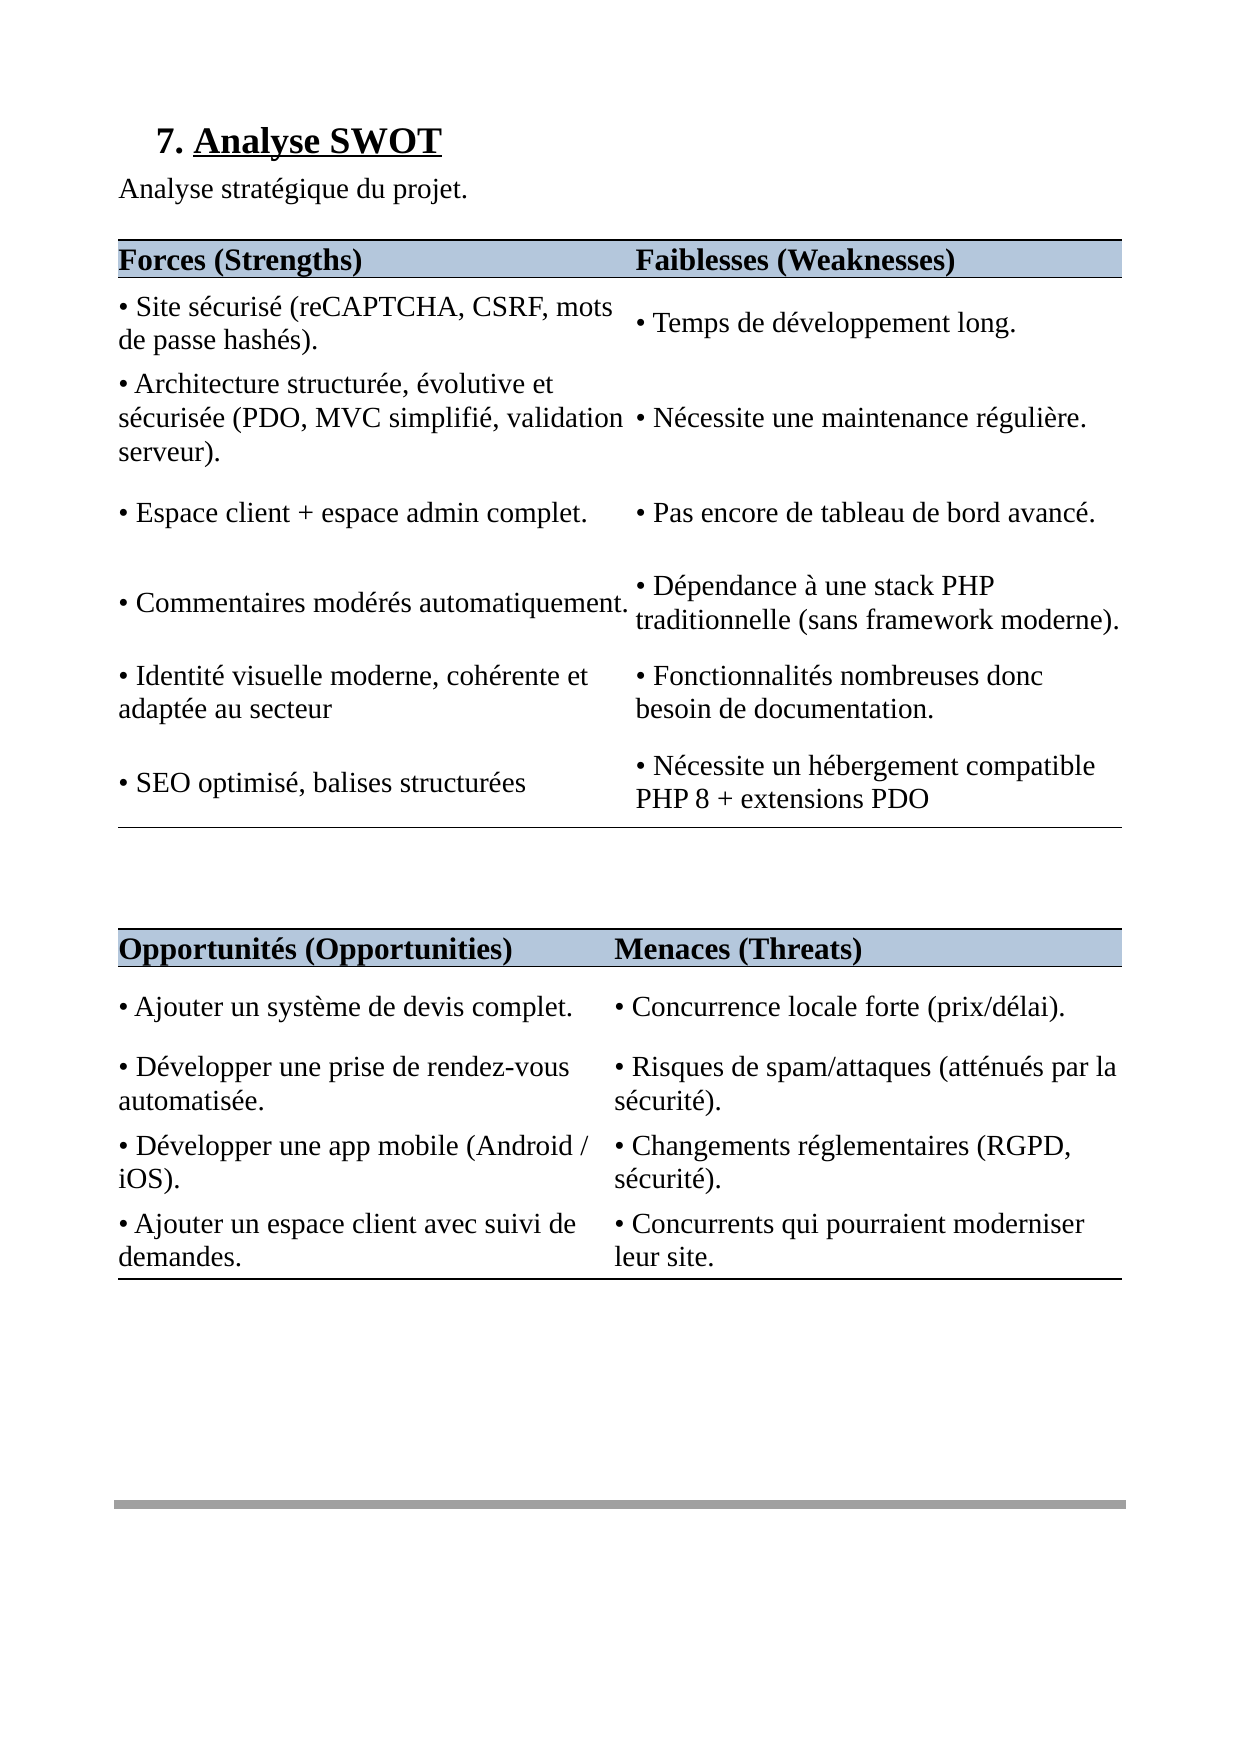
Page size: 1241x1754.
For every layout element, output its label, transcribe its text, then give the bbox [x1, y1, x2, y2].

table_cell • Espace client + espace admin complet. [118, 467, 635, 557]
table_cell • Ajouter un espace client avec suivi de demandes. [118, 1200, 614, 1278]
table_cell • Risques de spam/attaques (atténués par la sécurité). [614, 1044, 1122, 1122]
table_header Faiblesses (Weaknesses) [635, 241, 1122, 277]
table_cell • Développer une app mobile (Android / iOS). [118, 1122, 614, 1200]
table_cell • SEO optimisé, balises structurées [118, 737, 635, 826]
table_cell • Dépendance à une stack PHP traditionnelle (sans framework moderne). [635, 557, 1122, 647]
table_cell • Changements réglementaires (RGPD, sécurité). [614, 1122, 1122, 1200]
table_cell • Développer une prise de rendez-vous automatisée. [118, 1044, 614, 1122]
table_cell • Nécessite un hébergement compatible PHP 8 + extensions PDO [635, 737, 1122, 826]
table_header Opportunités (Opportunities) [118, 930, 614, 966]
table_header Forces (Strengths) [118, 241, 635, 277]
table_cell • Concurrence locale forte (prix/délai). [614, 967, 1122, 1044]
table_cell • Pas encore de tableau de bord avancé. [635, 467, 1122, 557]
table_cell • Fonctionnalités nombreuses donc besoin de documentation. [635, 647, 1122, 737]
table_cell • Identité visuelle moderne, cohérente et adaptée au secteur [118, 647, 635, 737]
text Analyse stratégique du projet. [118, 172, 1122, 205]
table_cell • Architecture structurée, évolutive et sécurisée (PDO, MVC simplifié, validation serveur). [118, 367, 635, 467]
table_cell • Commentaires modérés automatiquement. [118, 557, 635, 647]
table_cell • Ajouter un système de devis complet. [118, 967, 614, 1044]
table_header Menaces (Threats) [614, 930, 1122, 966]
table_cell • Temps de développement long. [635, 278, 1122, 367]
table_cell • Nécessite une maintenance régulière. [635, 367, 1122, 467]
list Analyse SWOT [156, 118, 1122, 161]
table_cell • Site sécurisé (reCAPTCHA, CSRF, mots de passe hashés). [118, 278, 635, 367]
table_cell • Concurrents qui pourraient moderniser leur site. [614, 1200, 1122, 1278]
